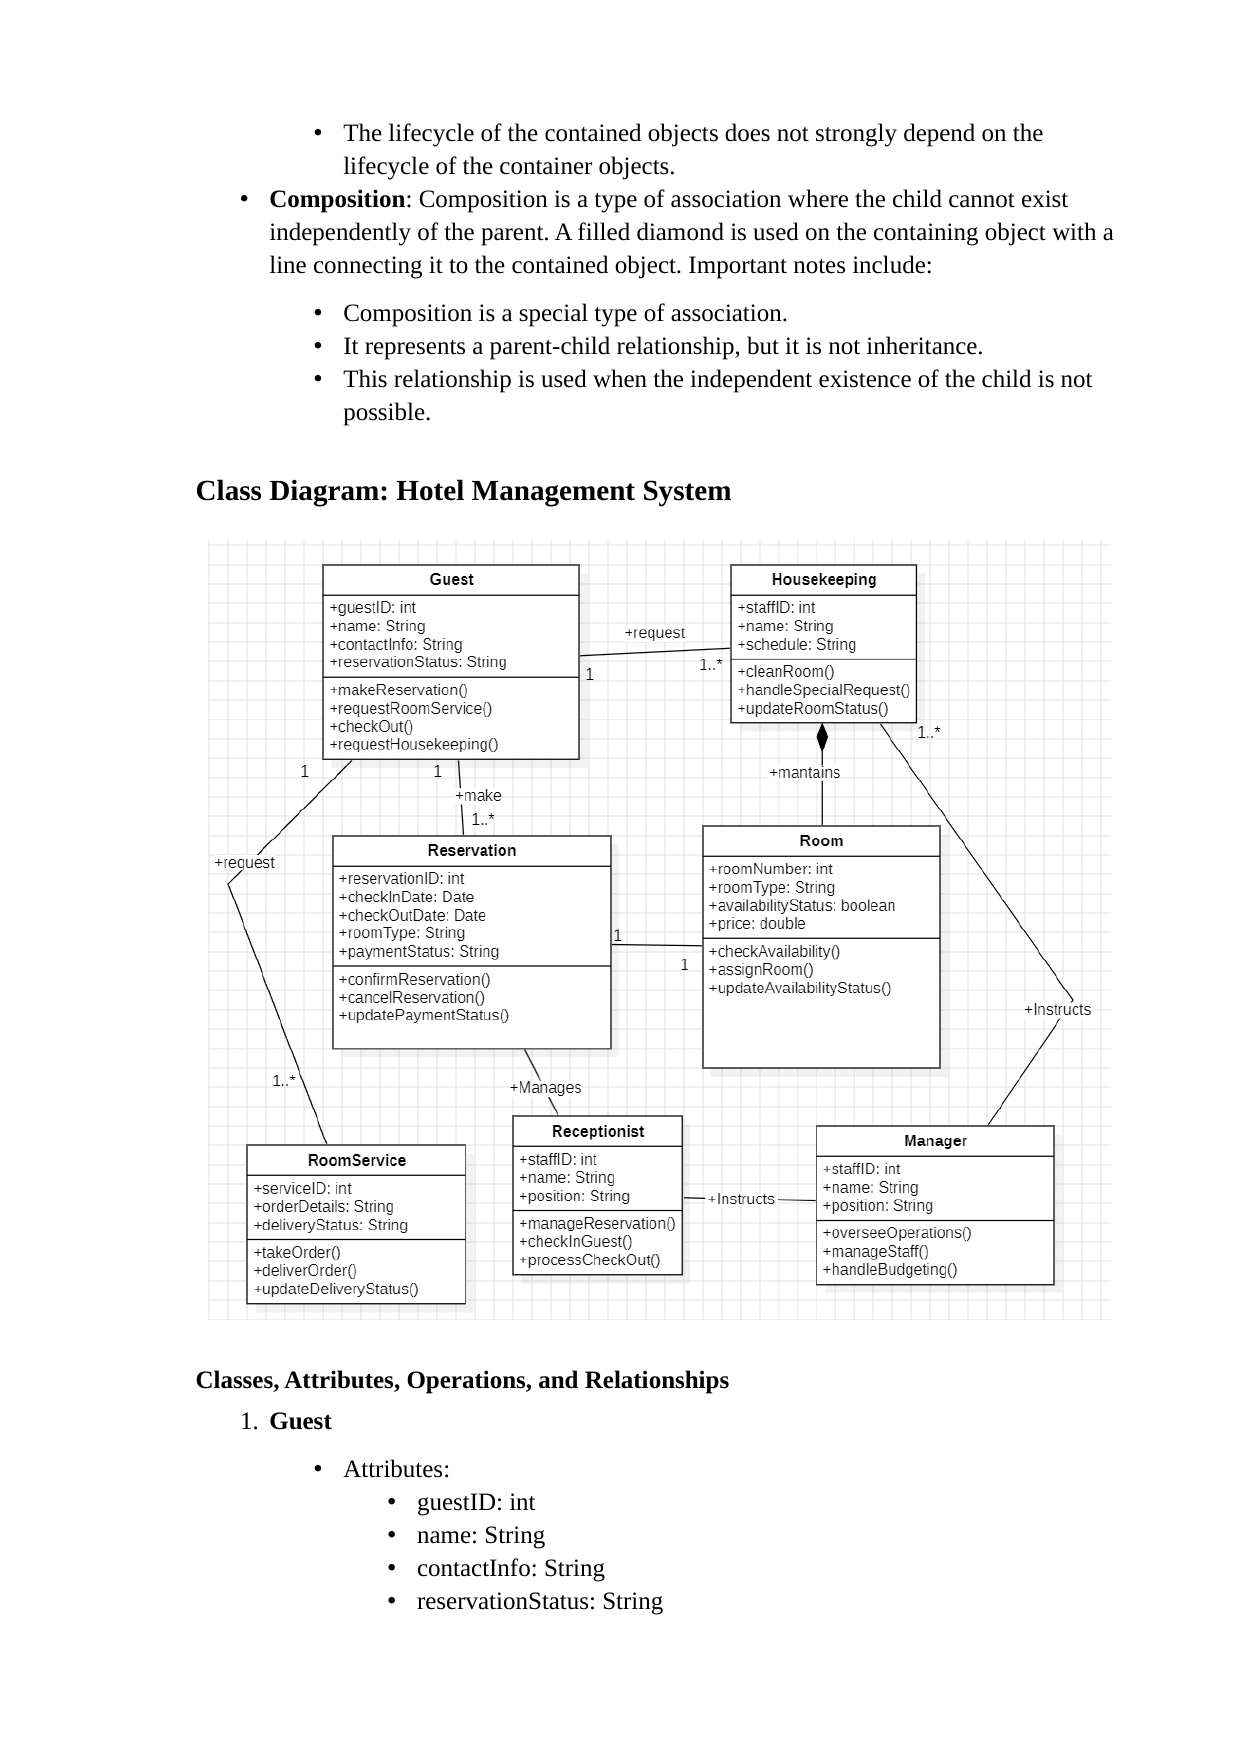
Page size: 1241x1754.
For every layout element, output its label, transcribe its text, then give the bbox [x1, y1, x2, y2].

list This relationship is used when the independent existence of the child is not possible. [313, 364, 1123, 426]
list Composition: Composition is a type of association where the child cannot exist independently of the parent. A filled diamond is used on the containing object with a line connecting it to the contained object. Important notes include: [240, 184, 1123, 279]
list The lifecycle of the contained objects does not strongly depend on the lifecycle of the container objects. [313, 118, 1123, 180]
list Composition is a special type of association. [313, 298, 1123, 327]
text Class Diagram: Hotel Management System [195, 473, 1123, 507]
list contactInfo: String [387, 1553, 1123, 1582]
list Guest [240, 1406, 1123, 1435]
list reservationStatus: String [387, 1586, 1123, 1615]
subtitle Classes, Attributes, Operations, and Relationships [195, 1365, 1123, 1394]
list name: String [387, 1520, 1123, 1549]
list It represents a parent-child relationship, but it is not inheritance. [313, 331, 1123, 359]
picture [207, 540, 1112, 1320]
list guestID: int [387, 1487, 1123, 1516]
list Attributes: [313, 1454, 1123, 1483]
